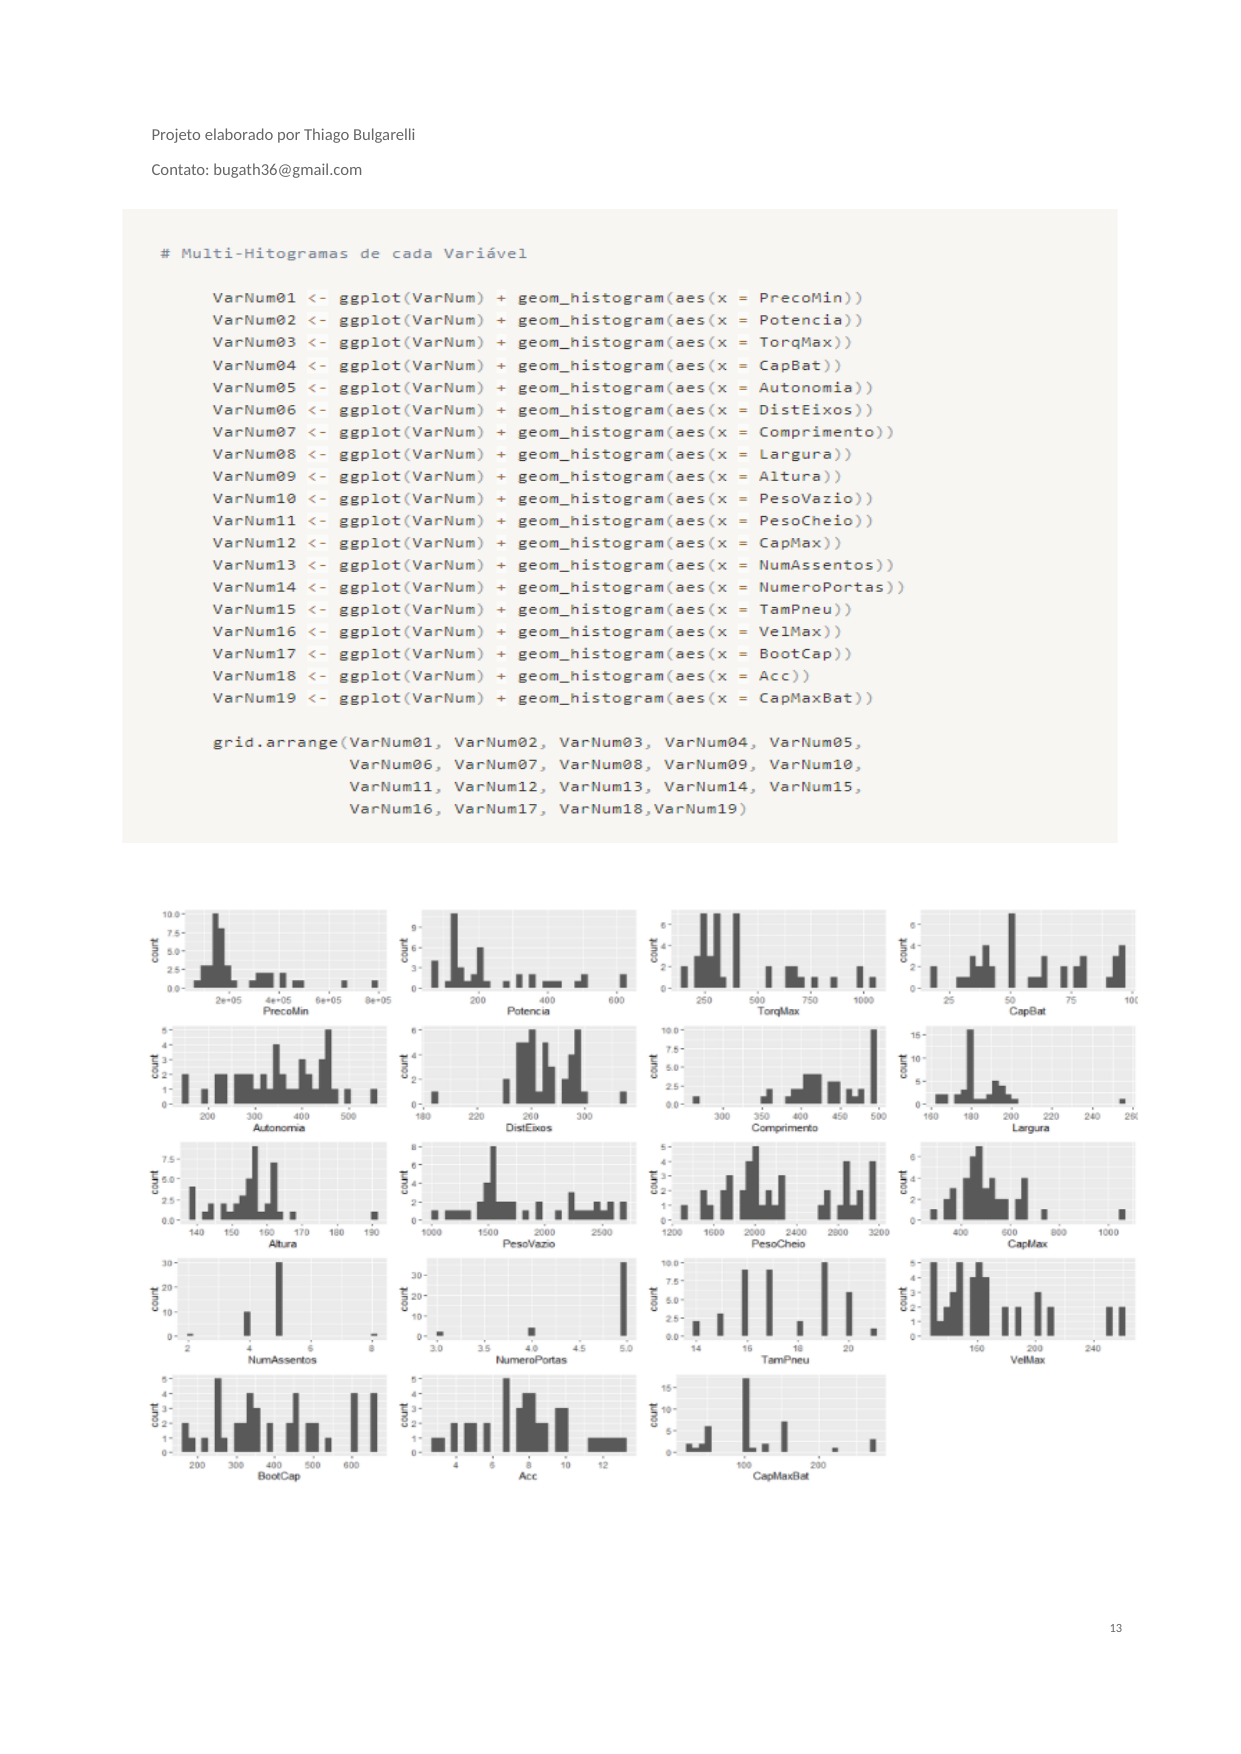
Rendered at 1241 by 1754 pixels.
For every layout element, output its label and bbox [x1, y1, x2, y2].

picture [122, 209, 1118, 843]
picture [140, 901, 1145, 1495]
